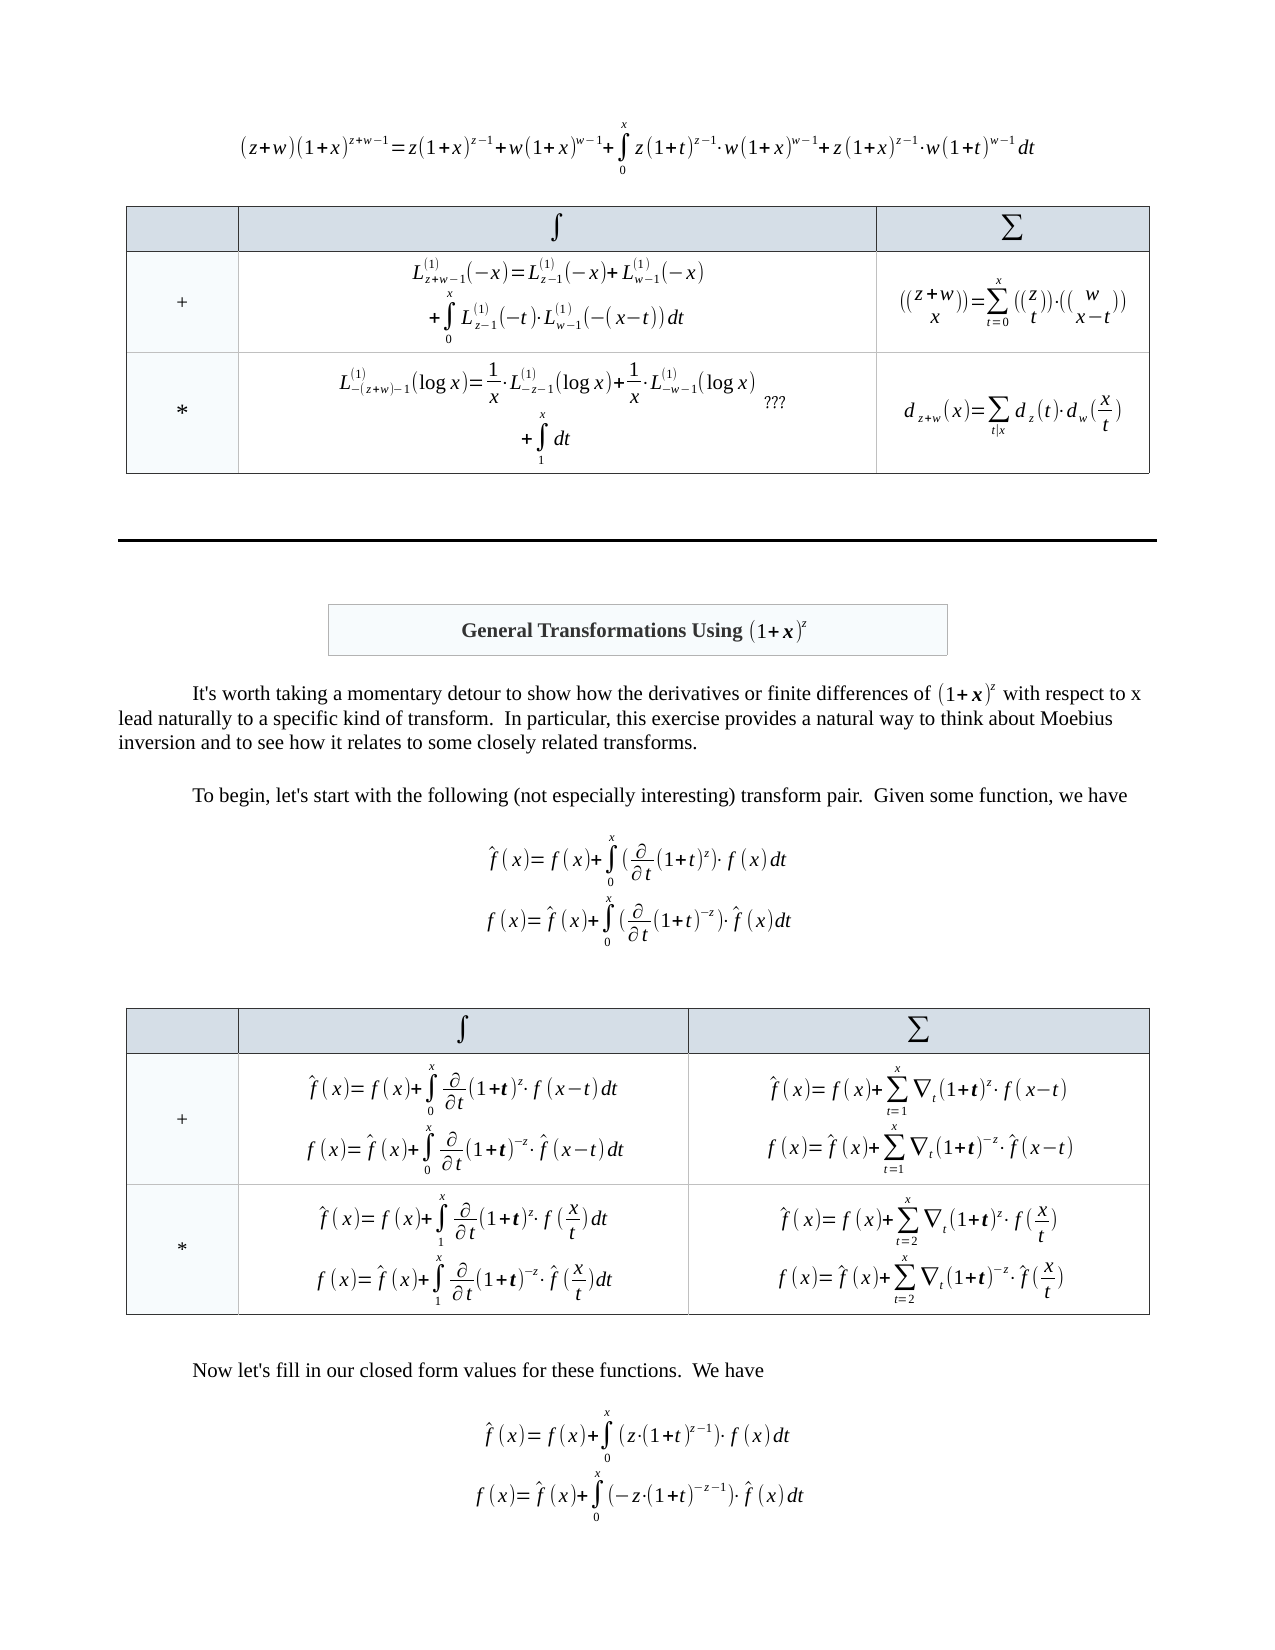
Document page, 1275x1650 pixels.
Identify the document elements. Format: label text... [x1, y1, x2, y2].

table_cell [877, 353, 1149, 473]
table_header [239, 1009, 688, 1053]
table_cell [239, 252, 876, 352]
table_cell * [127, 353, 238, 473]
table_cell + [127, 252, 238, 352]
table_cell [239, 1054, 688, 1184]
table_header [239, 207, 876, 251]
table_cell + [127, 1054, 238, 1184]
text To begin, let's start with the following (not especially interesting) transform pair. Given some function, we have [118, 782, 1157, 807]
table_header [877, 207, 1149, 251]
table_cell [239, 1185, 688, 1314]
table_cell ??? [239, 353, 876, 473]
text It's worth taking a momentary detour to show how the derivatives or finite differences ofwith respect to x lead naturally to a specific kind of transform. In particular, this exercise provides a natural way to think about Moebius inversion and to see how it relates to some closely related transforms. [118, 679, 1157, 754]
table_header [127, 1009, 238, 1053]
table_cell [689, 1185, 1149, 1314]
table_cell [689, 1054, 1149, 1184]
table_header [127, 207, 238, 251]
text Now let's fill in our closed form values for these functions. We have [118, 1358, 1157, 1382]
text General Transformations Using [329, 605, 947, 655]
table_cell * [127, 1185, 238, 1314]
table_header [689, 1009, 1149, 1053]
table_cell [877, 252, 1149, 352]
